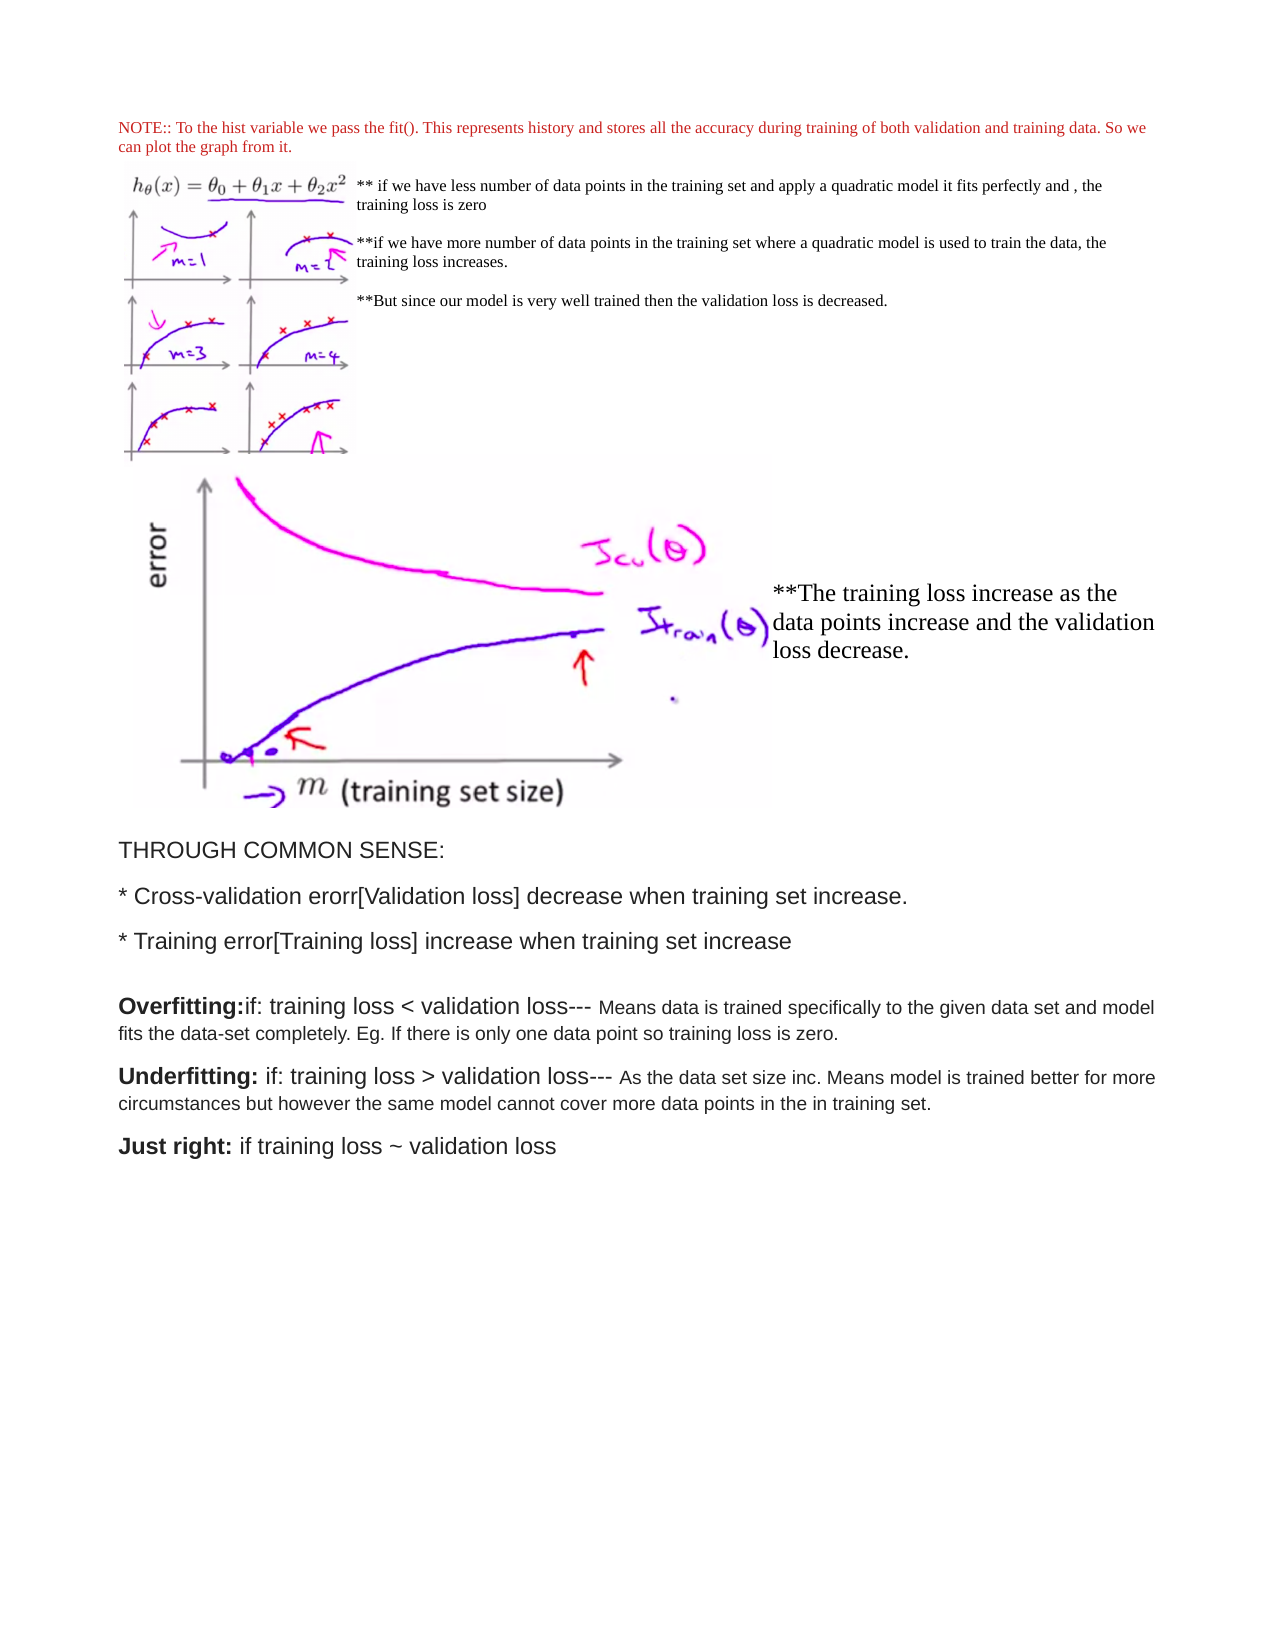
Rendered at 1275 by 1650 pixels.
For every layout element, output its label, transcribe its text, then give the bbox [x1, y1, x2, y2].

text * Training error[Training loss] increase when training set increase [118, 928, 1157, 954]
text **The training loss increase as the data points increase and the validation loss decrease. [773, 578, 1157, 664]
text NOTE:: To the hist variable we pass the fit(). This represents history and stores all the accuracy during training of both validation and training data. So we can plot the graph from it. [118, 118, 1157, 156]
text **if we have more number of data points in the training set where a quadratic model is used to train the data, the training loss increases. [357, 233, 1157, 271]
text **But since our model is very well trained then the validation loss is decreased. [357, 291, 1157, 310]
text ** if we have less number of data points in the training set and apply a quadratic model it fits perfectly and , the training loss is zero [357, 176, 1157, 214]
picture [124, 161, 773, 808]
text Underfitting: if: training loss > validation loss--- As the data set size inc. Means model is trained better for more circumstances but however the same model cannot cover more data points in the in training set. [118, 1062, 1157, 1114]
text * Cross-validation erorr[Validation loss] decrease when training set increase. [118, 882, 1157, 909]
text Overfitting:if: training loss < validation loss--- Means data is trained specifically to the given data set and model fits the data-set completely. Eg. If there is only one data point so training loss is zero. [118, 992, 1157, 1044]
text THROUGH COMMON SENSE: [118, 837, 1157, 864]
text Just right: if training loss ~ validation loss [118, 1132, 1157, 1159]
